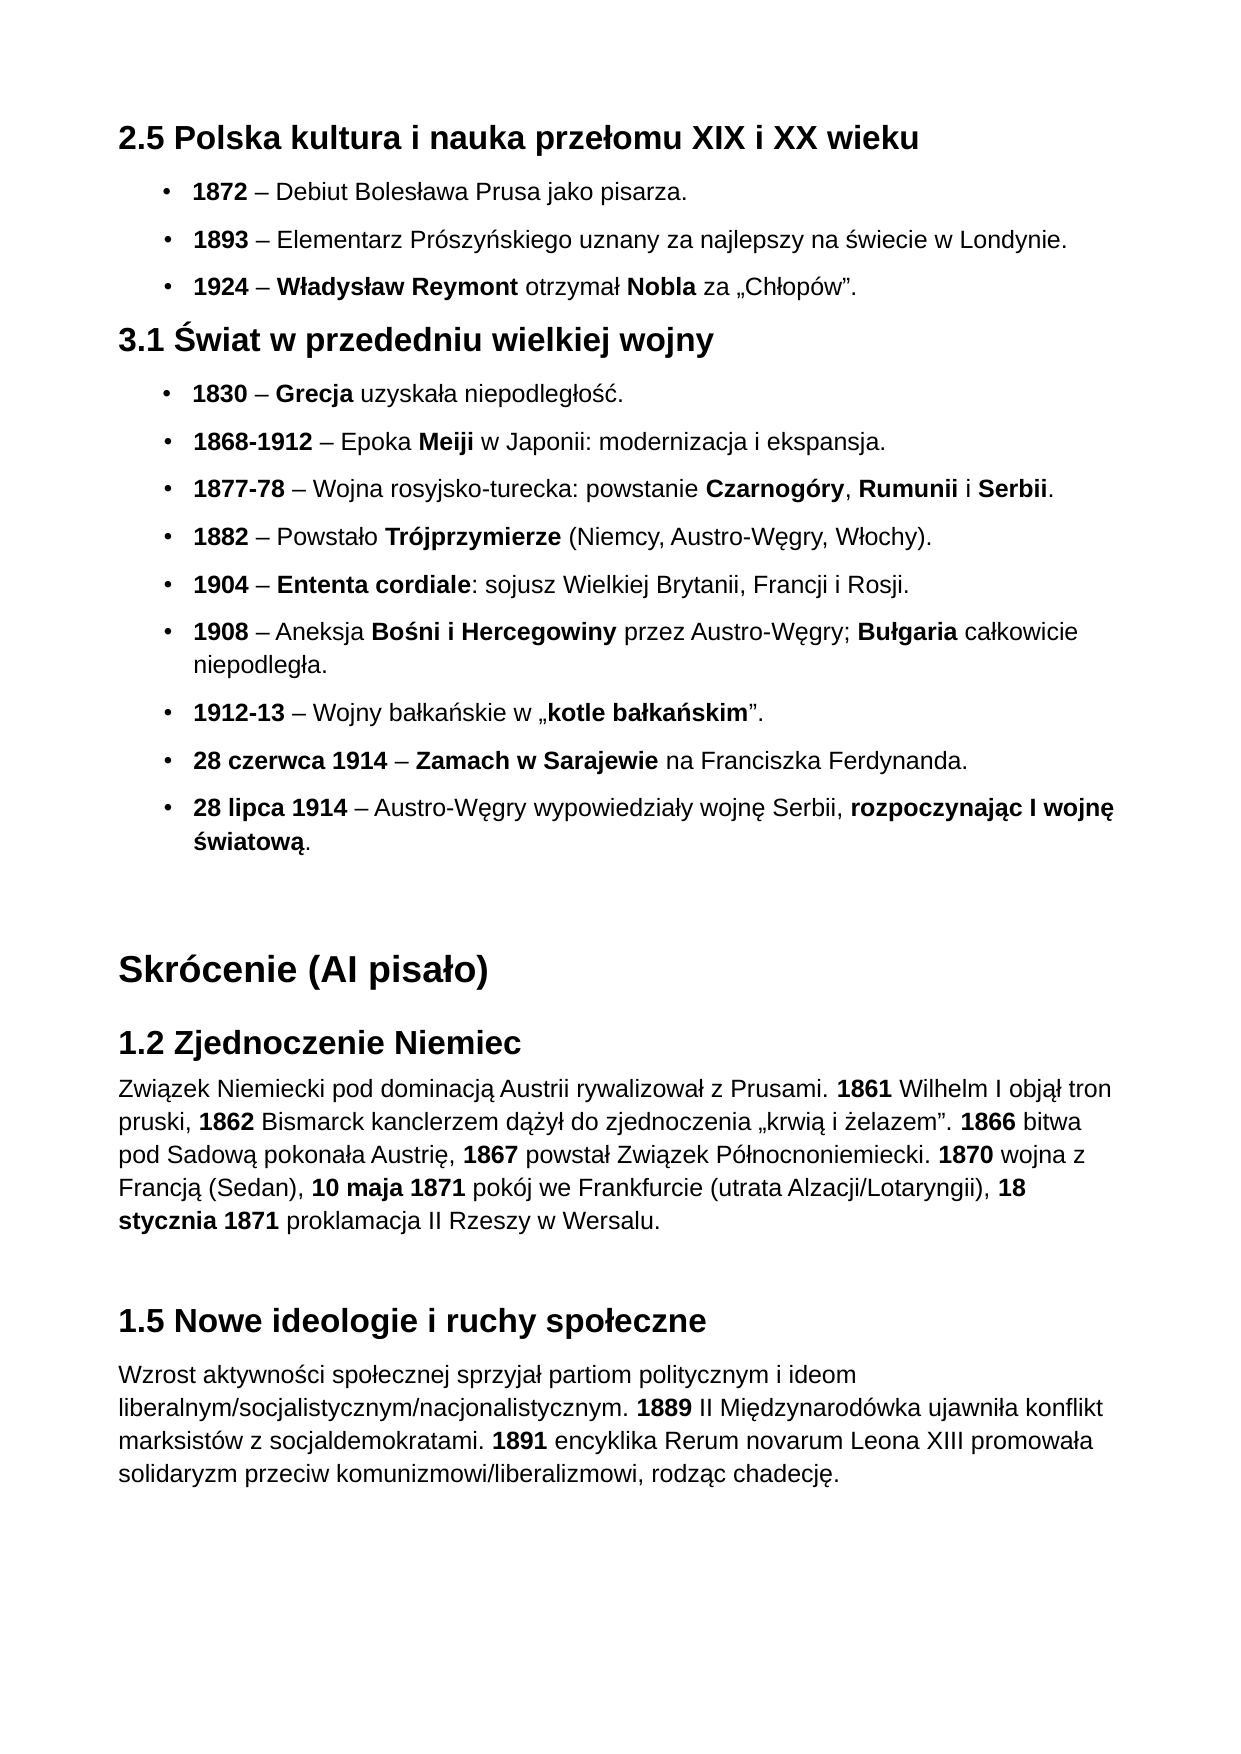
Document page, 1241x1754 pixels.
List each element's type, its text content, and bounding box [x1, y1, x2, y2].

list 1868-1912 – Epoka Meiji w Japonii: modernizacja i ekspansja. [164, 426, 1122, 455]
subtitle 3.1 Świat w przededniu wielkiej wojny [118, 320, 1122, 358]
list 28 lipca 1914 – Austro-Węgry wypowiedziały wojnę Serbii, rozpoczynając I wojnę światową. [164, 793, 1122, 855]
list 28 czerwca 1914 – Zamach w Sarajewie na Franciszka Ferdynanda. [164, 746, 1122, 774]
subtitle Skrócenie (AI pisało) [118, 947, 1122, 990]
subtitle 2.5 Polska kultura i nauka przełomu XIX i XX wieku [118, 118, 1122, 157]
text ​ [118, 1254, 1122, 1283]
list 1912-13 – Wojny bałkańskie w „kotle bałkańskim”. [164, 698, 1122, 727]
list 1893 – Elementarz Prószyńskiego uznany za najlepszy na świecie w Londynie. [164, 224, 1122, 253]
text Związek Niemiecki pod dominacją Austrii rywalizował z Prusami. 1861 Wilhelm I objął tron pruski, 1862 Bismarck kanclerzem dążył do zjednoczenia „krwią i żelazem”. 1866 bitwa pod Sadową pokonała Austrię, 1867 powstał Związek Północnoniemiecki. 1870 wojna z Francją (Sedan), 10 maja 1871 pokój we Frankfurcie (utrata Alzacji/Lotaryngii), 18 stycznia 1871 proklamacja II Rzeszy w Wersalu. [118, 1074, 1122, 1235]
text ​ [118, 874, 1122, 903]
text Wzrost aktywności społecznej sprzyjał partiom politycznym i ideom liberalnym/socjalistycznym/nacjonalistycznym. 1889 II Międzynarodówka ujawniła konflikt marksistów z socjaldemokratami. 1891 encyklika Rerum novarum Leona XIII promowała solidaryzm przeciw komunizmowi/liberalizmowi, rodząc chadecję. [118, 1360, 1122, 1488]
text ​ [118, 1507, 1122, 1536]
list 1908 – Aneksja Bośni i Hercegowiny przez Austro-Węgry; Bułgaria całkowicie niepodległa. [164, 617, 1122, 679]
subtitle 1.2 Zjednoczenie Niemiec [118, 1023, 1122, 1062]
list 1924 – Władysław Reymont otrzymał Nobla za „Chłopów”. [164, 272, 1122, 301]
list 1872 – Debiut Bolesława Prusa jako pisarza. [162, 177, 1122, 206]
list 1877-78 – Wojna rosyjsko-turecka: powstanie Czarnogóry, Rumunii i Serbii. [164, 474, 1122, 503]
list 1882 – Powstało Trójprzymierze (Niemcy, Austro-Węgry, Włochy). [164, 522, 1122, 551]
subtitle 1.5 Nowe ideologie i ruchy społeczne [118, 1301, 1122, 1340]
list 1830 – Grecja uzyskała niepodległość. [162, 379, 1122, 408]
list 1904 – Ententa cordiale: sojusz Wielkiej Brytanii, Francji i Rosji. [164, 569, 1122, 598]
